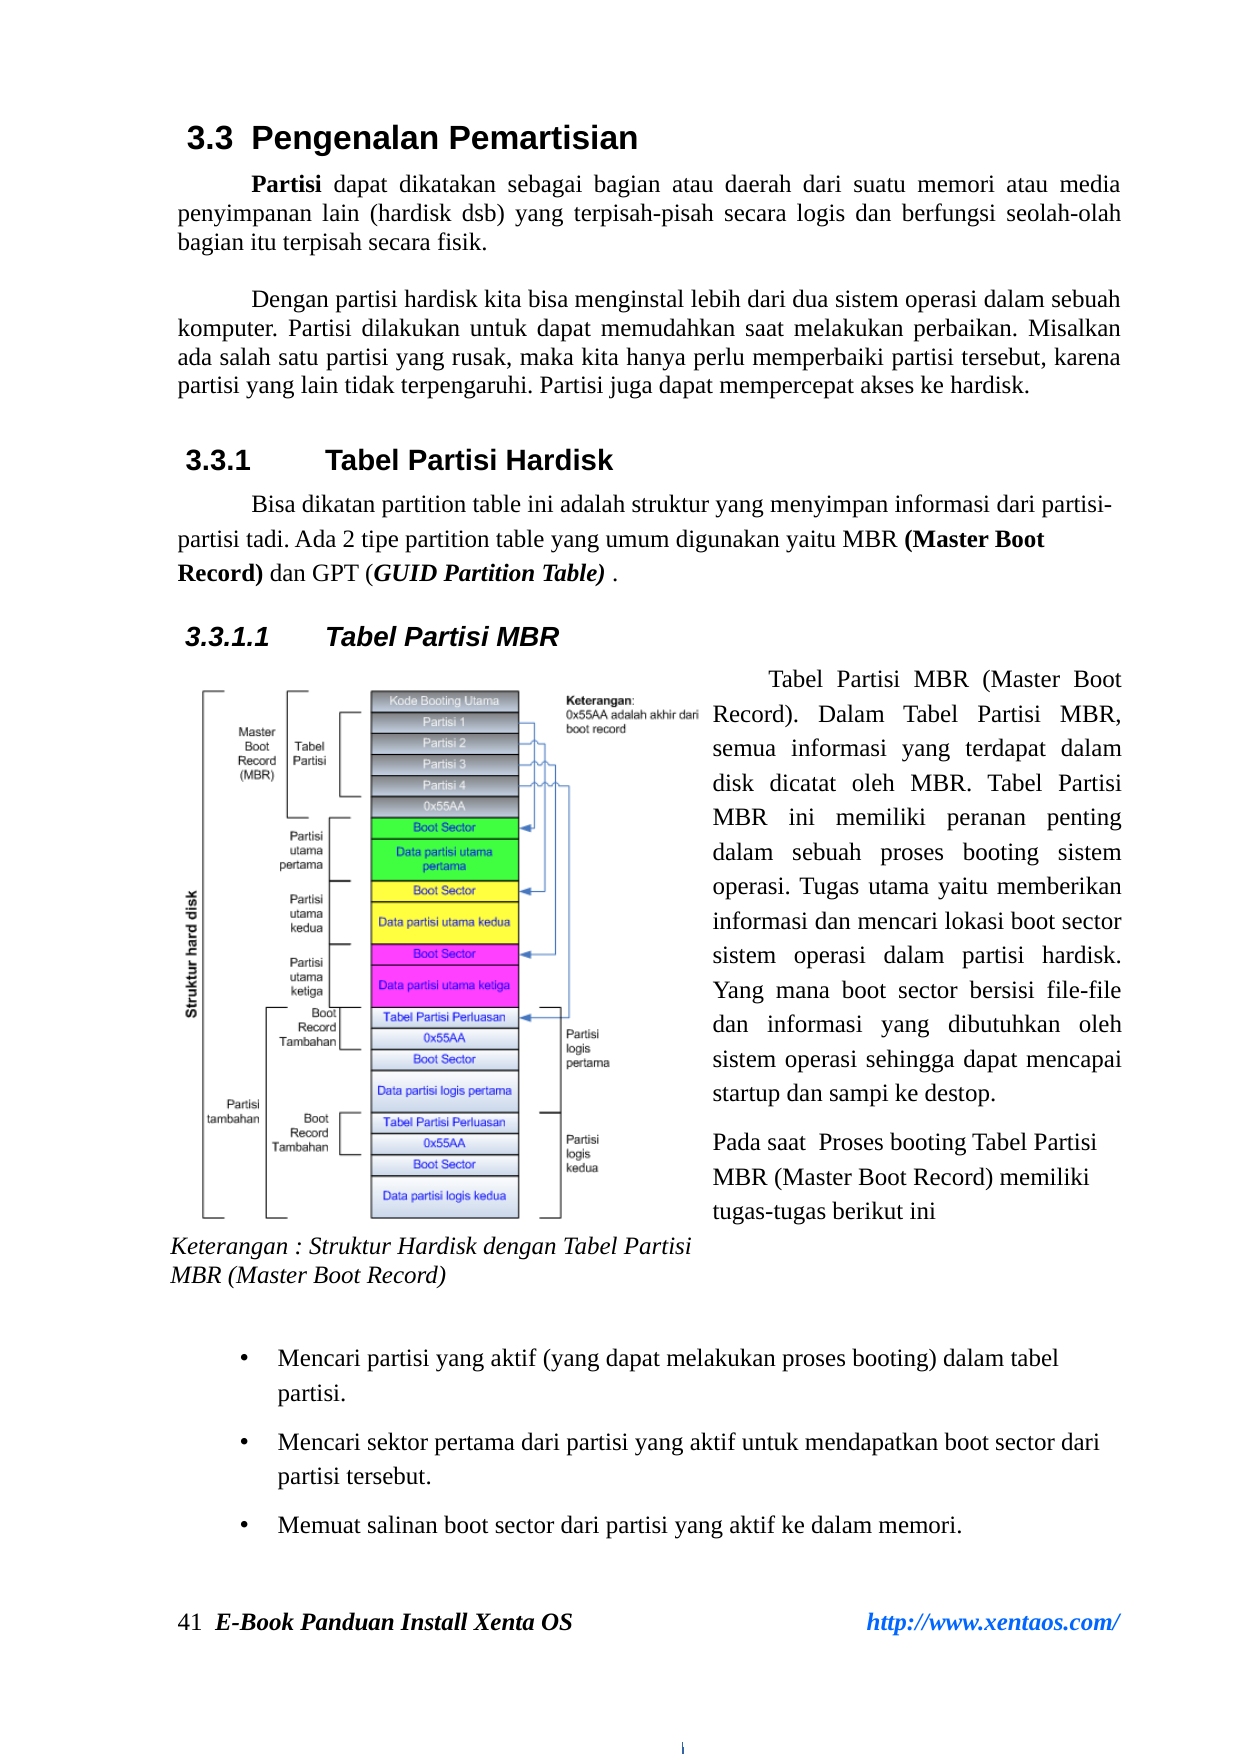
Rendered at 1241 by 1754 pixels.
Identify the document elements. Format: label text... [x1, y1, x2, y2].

subtitle Tabel Partisi MBR [177, 620, 1122, 652]
list Mencari sektor pertama dari partisi yang aktif untuk mendapatkan boot sector dari partisi tersebut. [240, 1427, 1122, 1490]
subtitle Tabel Partisi Hardisk [177, 443, 1122, 477]
text Tabel Partisi MBR (Master Boot Record). Dalam Tabel Partisi MBR, semua informasi yang terdapat dalam disk dicatat oleh MBR. Tabel Partisi MBR ini memiliki peranan penting dalam sebuah proses booting sistem operasi. Tugas utama yaitu memberikan informasi dan mencari lokasi boot sector sistem operasi dalam partisi hardisk. Yang mana boot sector bersisi file-file dan informasi yang dibutuhkan oleh sistem operasi sehingga dapat mencapai startup dan sampi ke destop. [170, 664, 1122, 1107]
list Mencari partisi yang aktif (yang dapat melakukan proses booting) dalam tabel partisi. [240, 1343, 1122, 1407]
list Memuat salinan boot sector dari partisi yang aktif ke dalam memori. [240, 1511, 1122, 1539]
text Pada saat Proses booting Tabel Partisi MBR (Master Boot Record) memiliki tugas-tugas berikut ini [713, 1127, 1122, 1225]
text Dengan partisi hardisk kita bisa menginstal lebih dari dua sistem operasi dalam sebuah komputer. Partisi dilakukan untuk dapat memudahkan saat melakukan perbaikan. Misalkan ada salah satu partisi yang rusak, maka kita hanya perlu memperbaiki partisi tersebut, karena partisi yang lain tidak terpengaruhi. Partisi juga dapat mempercepat akses ke hardisk. [177, 284, 1122, 399]
text Bisa dikatan partition table ini adalah struktur yang menyimpan informasi dari partisi-partisi tadi. Ada 2 tipe partition table yang umum digunakan yaitu MBR (Master Boot Record) dan GPT (GUID Partition Table) . [177, 489, 1122, 587]
text Keterangan : Struktur Hardisk dengan Tabel Partisi MBR (Master Boot Record) [170, 1232, 712, 1289]
text Partisi dapat dikatakan sebagai bagian atau daerah dari suatu memori atau media penyimpanan lain (hardisk dsb) yang terpisah-pisah secara logis dan berfungsi seolah-olah bagian itu terpisah secara fisik. [177, 169, 1122, 256]
subtitle Pengenalan Pemartisian [177, 118, 1122, 157]
picture [170, 677, 713, 1232]
